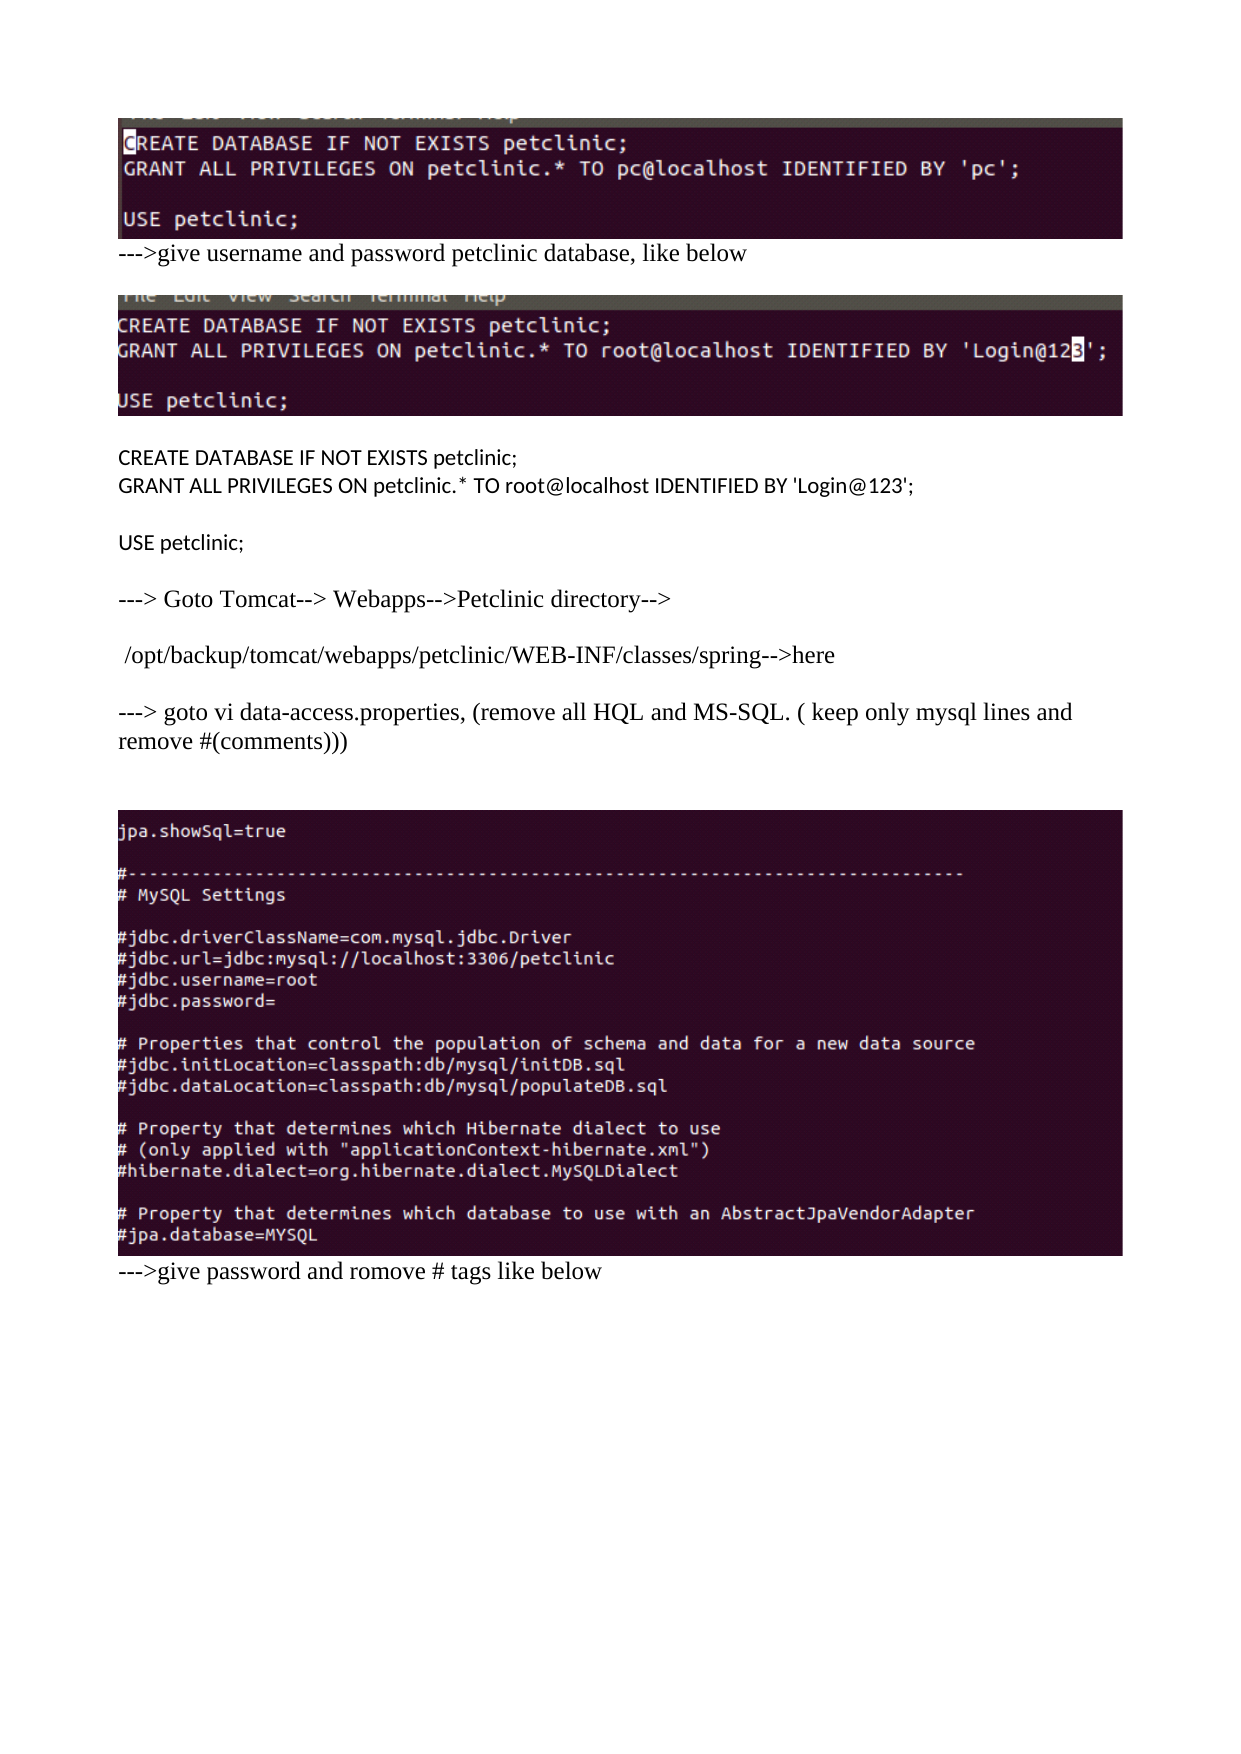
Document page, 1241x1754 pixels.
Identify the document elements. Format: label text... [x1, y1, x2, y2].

text CREATE DATABASE IF NOT EXISTS petclinic; [118, 443, 1122, 472]
text GRANT ALL PRIVILEGES ON petclinic.* TO root@localhost IDENTIFIED BY 'Login@123'; [118, 472, 1122, 499]
text ---> goto vi data-access.properties, (remove all HQL and MS-SQL. ( keep only mysql lines and remove #(comments))) [118, 697, 1122, 755]
text USE petclinic; [118, 528, 1122, 556]
text /opt/backup/tomcat/webapps/petclinic/WEB-INF/classes/spring-->here [118, 640, 1122, 669]
text --->give username and password petclinic database, like below [118, 239, 1122, 267]
text ---> Goto Tomcat--> Webapps-->Petclinic directory--> [118, 584, 1122, 612]
text --->give password and romove # tags like below [118, 1256, 1122, 1285]
